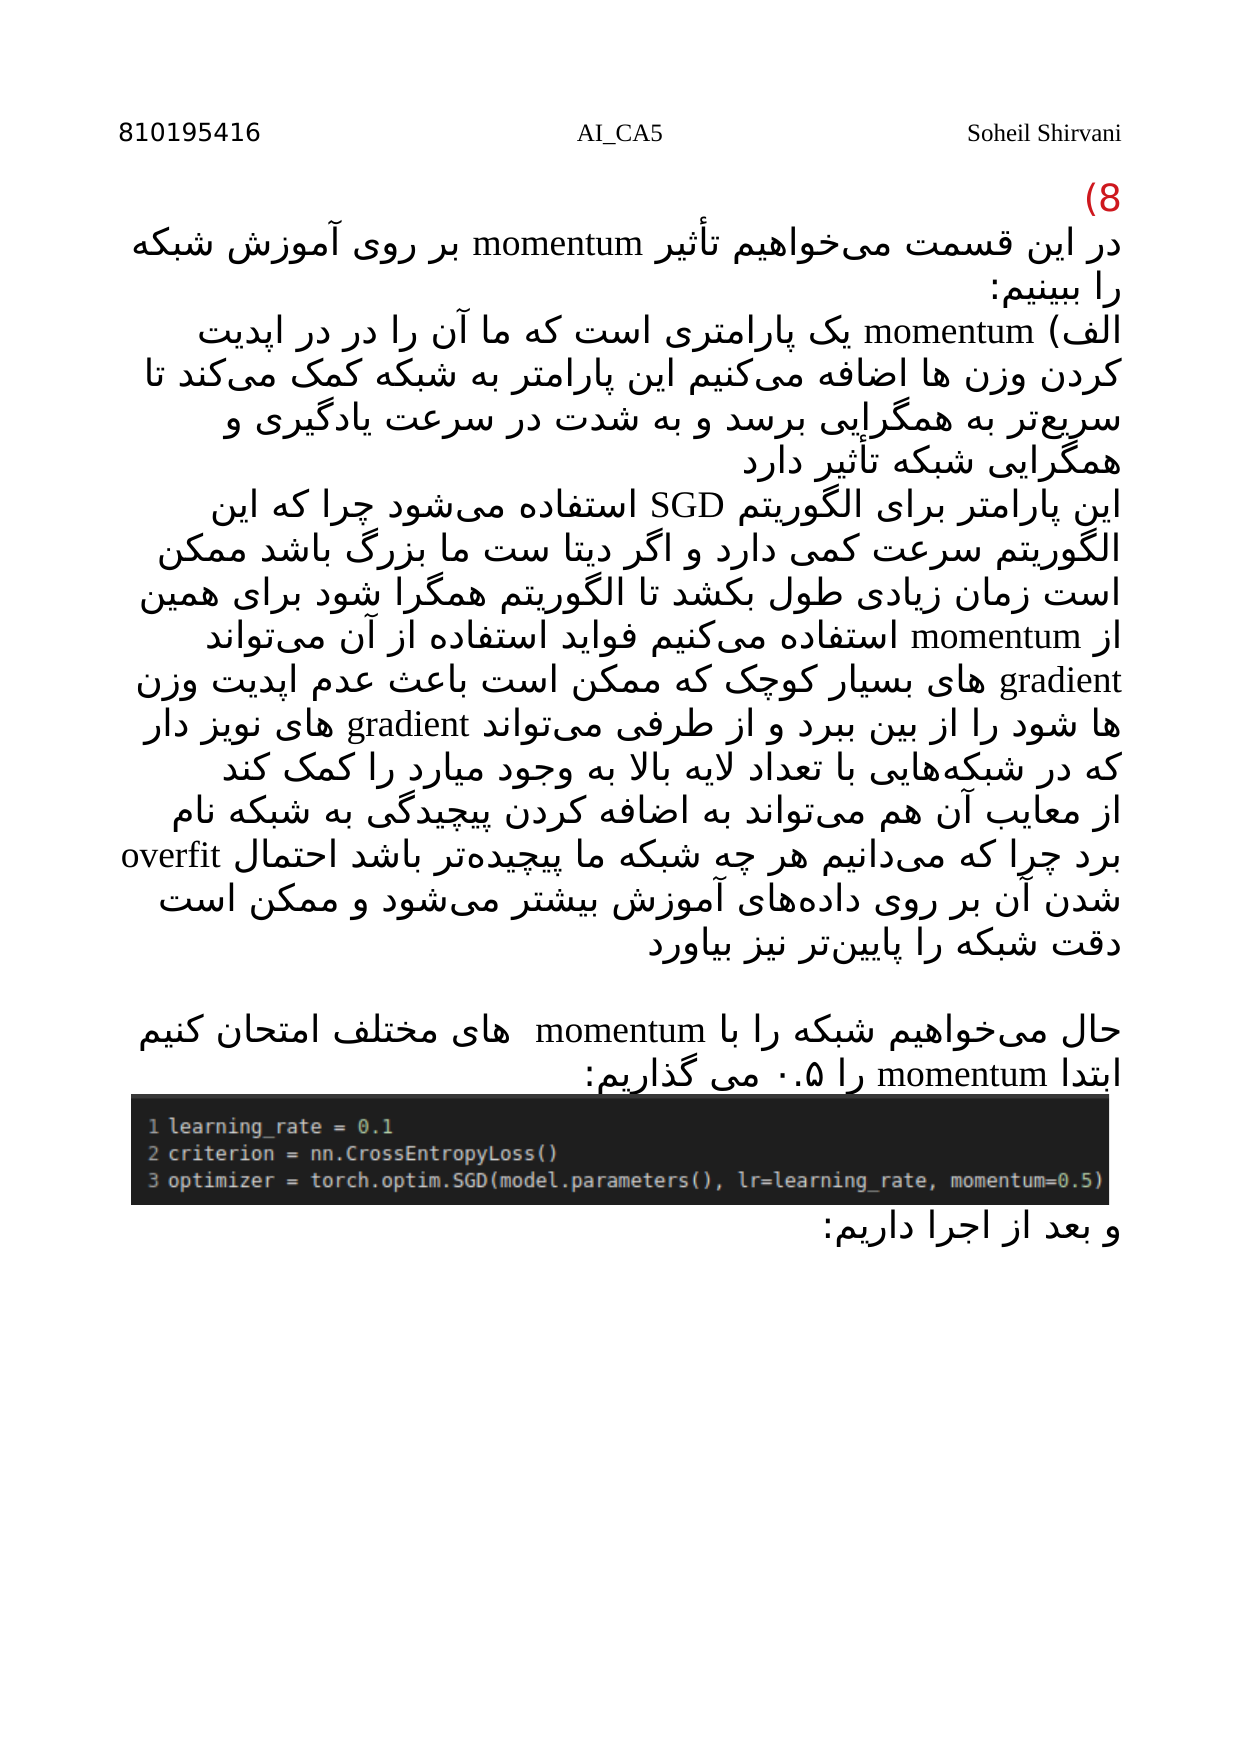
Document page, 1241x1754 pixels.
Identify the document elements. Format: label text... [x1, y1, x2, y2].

text از معایب آن هم می‌تواند به اضافه کردن پیچیدگی به شبکه نام برد چرا که می‌دانیم هر چه شبکه ما پیچیده‌تر باشد احتمال overfit شدن آن بر روی داده‌های آموزش بیشتر می‌شود و ممکن است دقت شبکه را پایین‌تر نیز بیاورد [118, 789, 1122, 964]
text حال می‌خواهیم شبکه را با momentum های مختلف امتحان کنیم [118, 1007, 1122, 1051]
text ابتدا momentum را ۰.۵ می گذاریم: [118, 1051, 1122, 1095]
picture [131, 1094, 1110, 1205]
text 8) [118, 177, 1122, 221]
text این پارامتر برای الگوریتم SGD استفاده می‌شود چرا که این الگوریتم سرعت کمی دارد و اگر دیتا ست ما بزرگ باشد ممکن است زمان زیادی طول بکشد تا الگوریتم همگرا شود برای همین از momentum استفاده می‌کنیم فواید استفاده از آن می‌تواند gradient های بسیار کوچک که ممکن است باعث عدم اپدیت وزن ها شود را از بین ببرد و از طرفی می‌تواند gradient های نویز دار که در شبکه‌هایی با تعداد لایه بالا به وجود میارد را کمک کند [118, 483, 1122, 789]
text در این قسمت می‌خواهیم تأثیر momentum بر روی آموزش شبکه را ببینیم: [118, 221, 1122, 308]
text و بعد از اجرا داریم: [118, 1095, 1122, 1248]
text الف) momentum یک پارامتری است که ما آن را در در اپدیت کردن وزن ها اضافه می‌کنیم این پارامتر به شبکه کمک می‌کند تا سریع‌تر به همگرایی برسد و به شدت در سرعت یادگیری و همگرایی شبکه تأثیر دارد [118, 308, 1122, 483]
